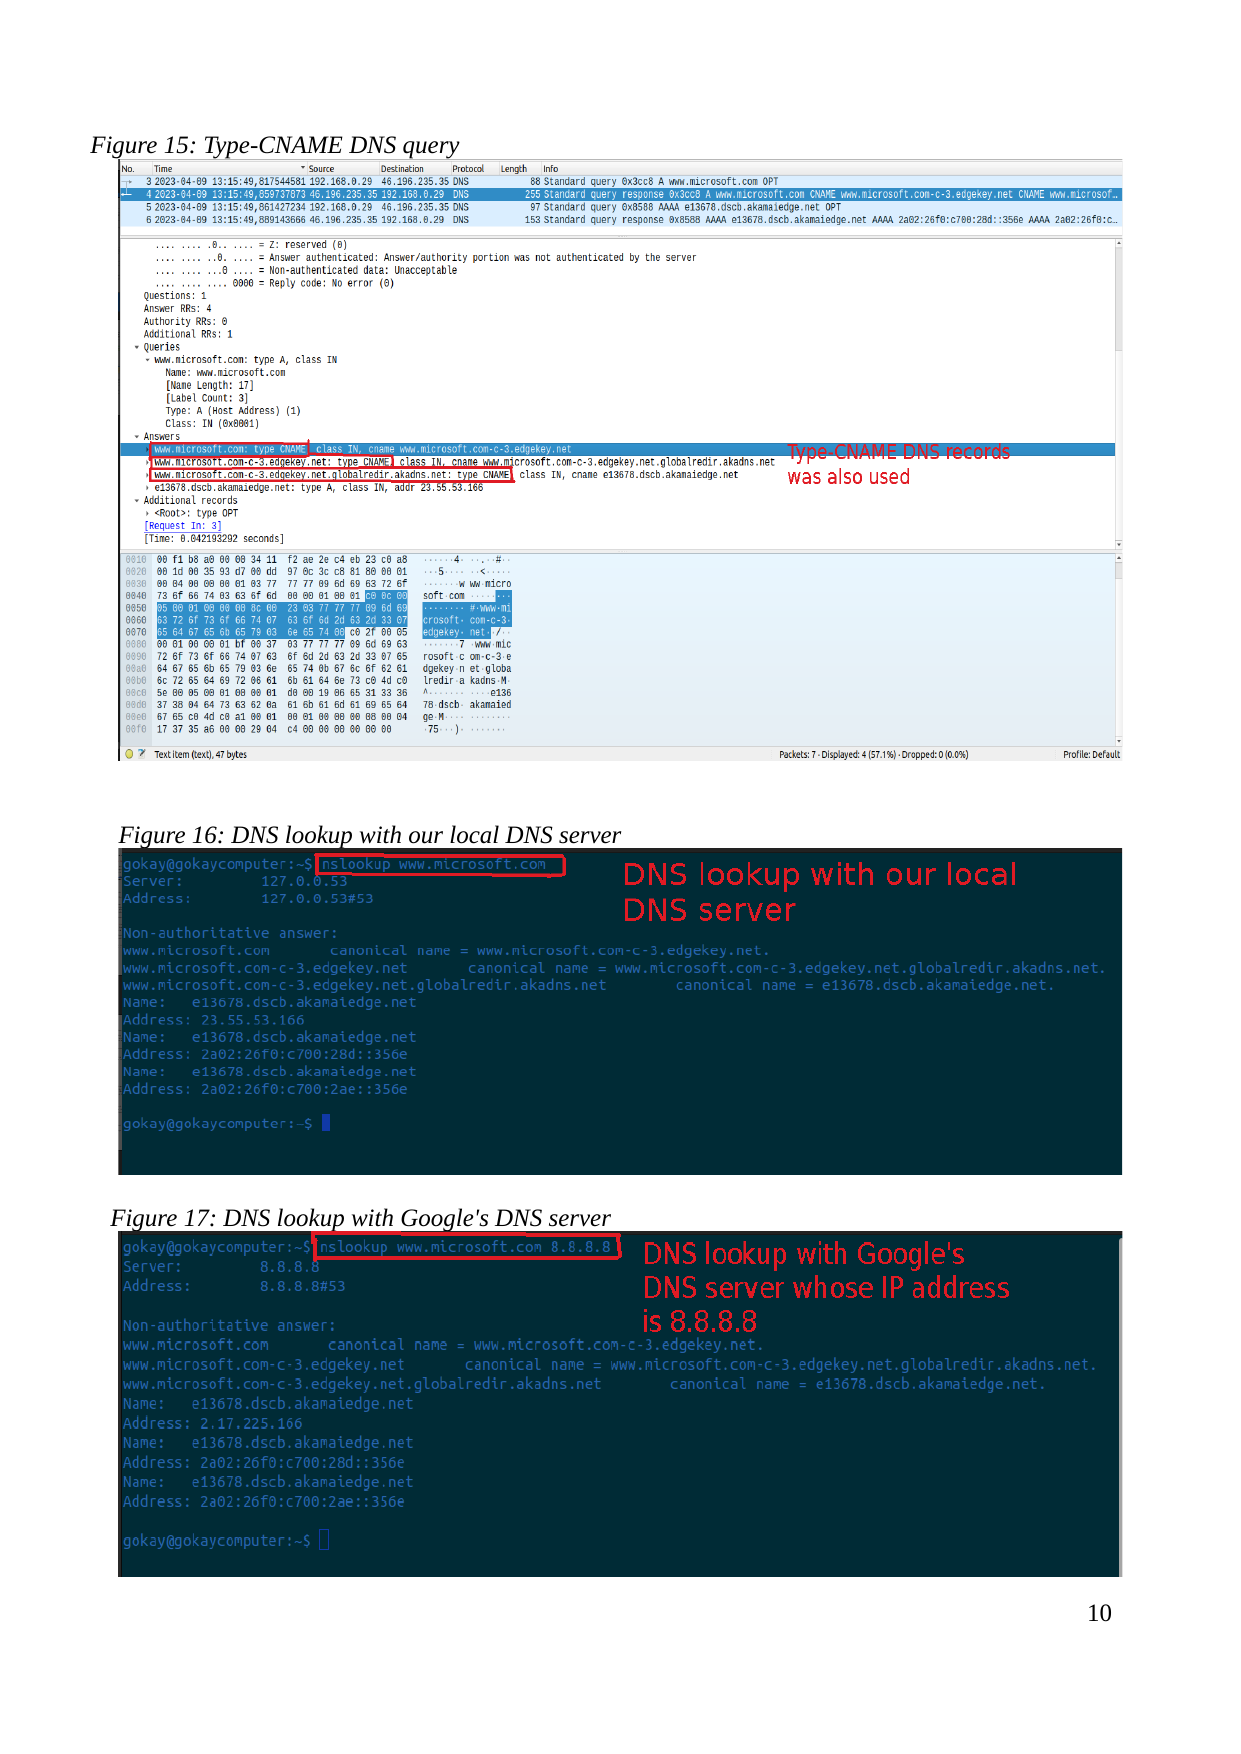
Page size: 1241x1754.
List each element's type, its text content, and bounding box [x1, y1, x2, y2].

picture [432, 1342, 441, 1349]
picture [573, 966, 583, 972]
text 10 [118, 1598, 1122, 1627]
picture [143, 1416, 147, 1428]
picture [261, 1382, 268, 1388]
picture [141, 1440, 151, 1447]
picture [673, 1277, 678, 1297]
text Figure 15: Type-CNAME DNS query [90, 131, 1150, 159]
picture [774, 1382, 783, 1388]
picture [744, 1242, 748, 1263]
picture [672, 1338, 677, 1349]
picture [834, 1359, 838, 1369]
picture [124, 1362, 148, 1369]
picture [780, 983, 790, 989]
picture [650, 864, 654, 884]
picture [478, 949, 502, 954]
picture [124, 1342, 148, 1349]
picture [124, 949, 148, 954]
picture [616, 966, 640, 972]
picture [124, 983, 148, 989]
picture [997, 874, 1006, 884]
picture [141, 1480, 151, 1486]
picture [945, 1382, 954, 1388]
picture [142, 1035, 151, 1041]
picture [234, 1122, 246, 1130]
picture [262, 983, 269, 989]
picture [569, 1362, 583, 1369]
picture [118, 848, 1123, 1175]
picture [142, 1000, 151, 1006]
picture [253, 1436, 258, 1447]
picture [398, 1245, 421, 1251]
picture [158, 1342, 165, 1349]
picture [626, 864, 635, 884]
picture [1022, 1363, 1031, 1369]
picture [321, 1440, 327, 1447]
picture [118, 1231, 1123, 1577]
picture [235, 1245, 245, 1255]
picture [220, 1378, 225, 1388]
text Figure 17: DNS lookup with Google's DNS server [110, 1203, 1130, 1232]
text Figure 16: DNS lookup with our local DNS server [118, 820, 1122, 848]
picture [158, 1362, 165, 1369]
picture [612, 1362, 635, 1369]
picture [142, 1070, 153, 1075]
picture [435, 862, 442, 868]
picture [661, 864, 665, 884]
picture [389, 1440, 395, 1447]
picture [416, 1382, 421, 1392]
picture [118, 159, 1123, 761]
picture [124, 1382, 148, 1388]
picture [261, 1342, 268, 1349]
picture [258, 1362, 268, 1369]
picture [432, 1245, 439, 1251]
picture [612, 1342, 618, 1349]
picture [650, 899, 654, 920]
picture [475, 1342, 497, 1349]
picture [666, 1243, 670, 1263]
picture [674, 1243, 678, 1263]
picture [339, 1500, 353, 1506]
picture [989, 1382, 993, 1392]
picture [845, 864, 854, 881]
picture [141, 1401, 151, 1408]
picture [1013, 1359, 1017, 1369]
picture [646, 1362, 652, 1369]
picture [666, 1277, 670, 1297]
picture [626, 899, 635, 920]
picture [305, 931, 312, 937]
picture [661, 899, 665, 920]
picture [124, 1399, 130, 1408]
picture [646, 1243, 653, 1263]
picture [356, 1436, 361, 1447]
picture [754, 966, 761, 972]
picture [353, 858, 565, 877]
picture [234, 862, 246, 871]
picture [321, 1401, 327, 1408]
picture [748, 1289, 754, 1297]
picture [682, 1342, 689, 1351]
picture [767, 909, 780, 915]
picture [509, 1342, 516, 1349]
picture [124, 966, 148, 972]
picture [262, 966, 269, 972]
picture [717, 909, 730, 915]
picture [400, 862, 424, 868]
picture [745, 1362, 755, 1369]
picture [278, 1437, 284, 1446]
picture [304, 1323, 310, 1330]
picture [435, 949, 445, 954]
picture [330, 1382, 335, 1392]
picture [323, 1115, 329, 1130]
picture [158, 1382, 165, 1388]
picture [235, 1538, 253, 1548]
